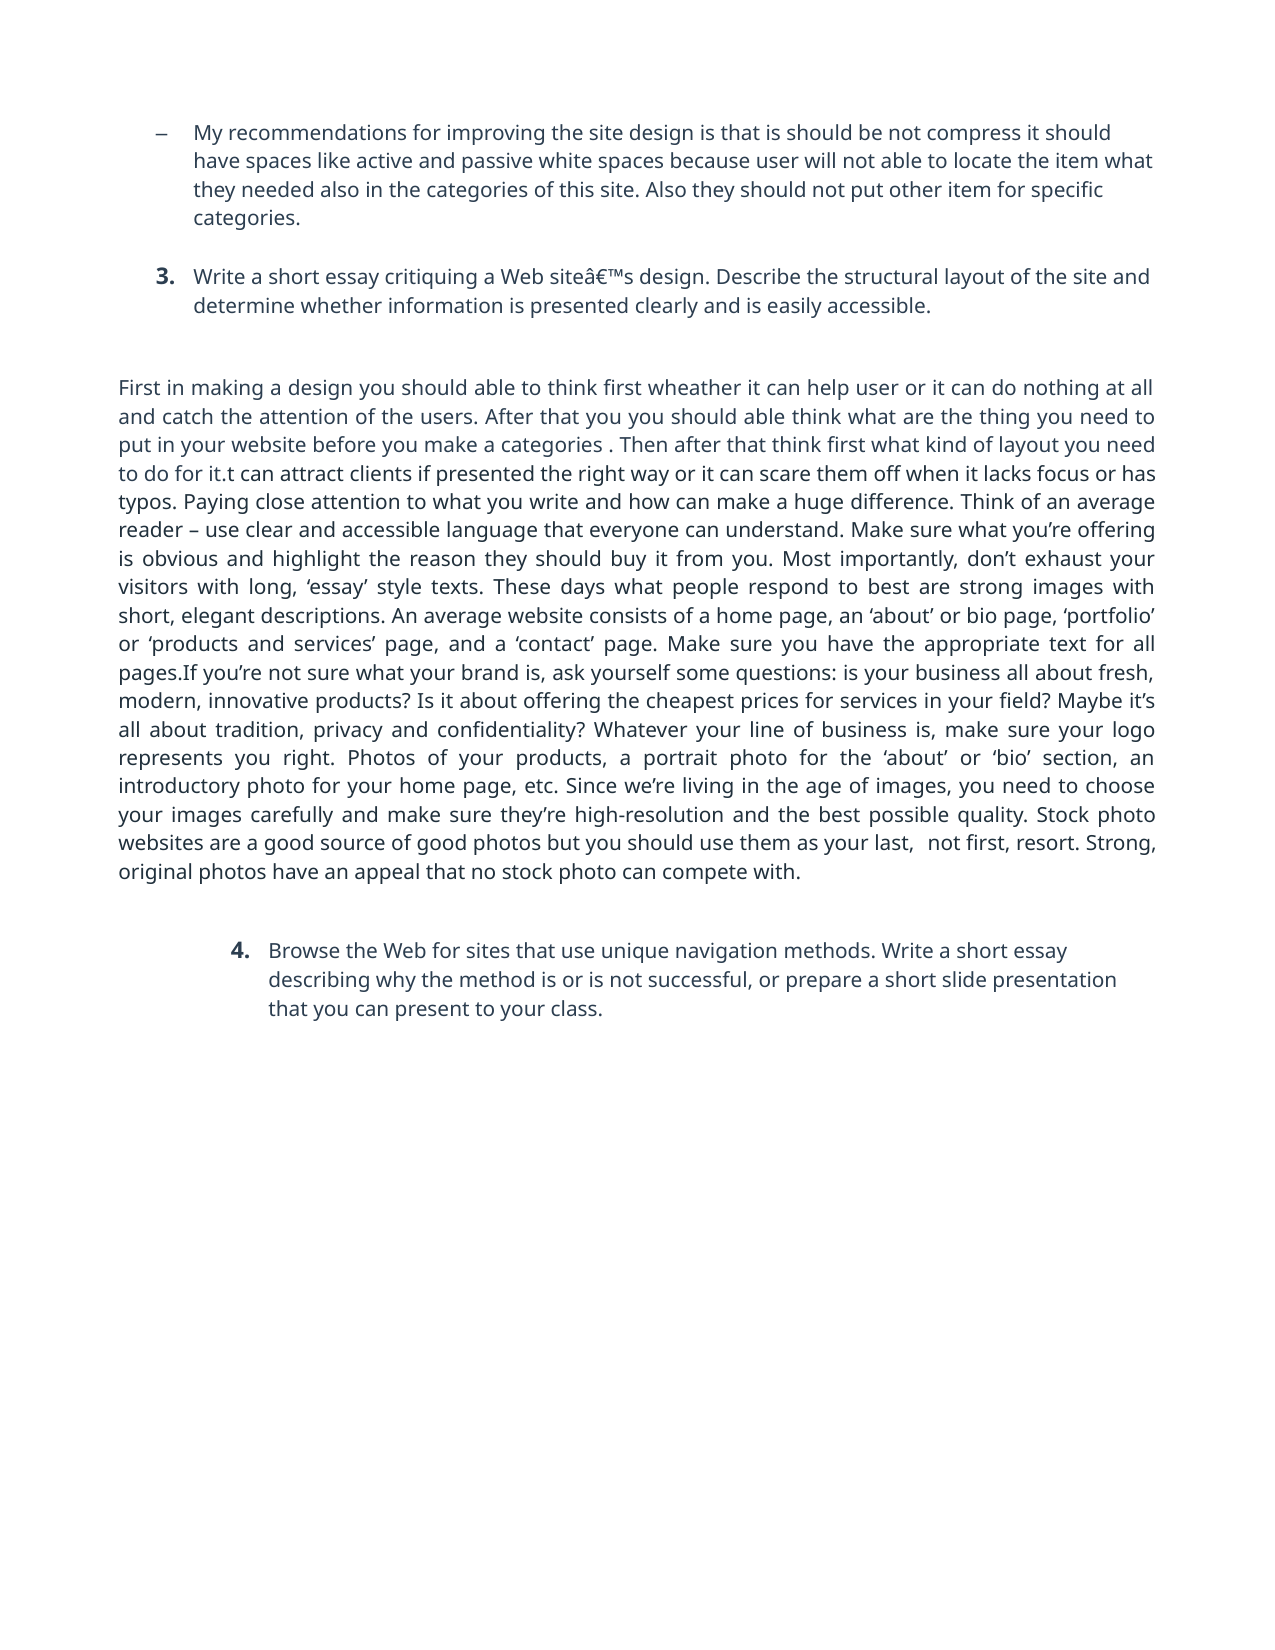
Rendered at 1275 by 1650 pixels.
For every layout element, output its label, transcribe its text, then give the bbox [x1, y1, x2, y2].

list Write a short essay critiquing a Web siteâ€™s design. Describe the structural layout of the site and determine whether information is presented clearly and is easily accessible. [156, 260, 1157, 320]
text First in making a design you should able to think first wheather it can help user or it can do nothing at all and catch the attention of the users. After that you you should able think what are the thing you need to put in your website before you make a categories . Then after that think first what kind of layout you need to do for it.t can attract clients if presented the right way or it can scare them off when it lacks focus or has typos. Paying close attention to what you write and how can make a huge difference. Think of an average reader – use clear and accessible language that everyone can understand. Make sure what you’re offering is obvious and highlight the reason they should buy it from you. Most importantly, don’t exhaust your visitors with long, ‘essay’ style texts. These days what people respond to best are strong images with short, elegant descriptions. An average website consists of a home page, an ‘about’ or bio page, ‘portfolio’ or ‘products and services’ page, and a ‘contact’ page. Make sure you have the appropriate text for all pages.If you’re not sure what your brand is, ask yourself some questions: is your business all about fresh, modern, innovative products? Is it about offering the cheapest prices for services in your field? Maybe it’s all about tradition, privacy and confidentiality? Whatever your line of business is, make sure your logo represents you right. Photos of your products, a portrait photo for the ‘about’ or ‘bio’ section, an introductory photo for your home page, etc. Since we’re living in the age of images, you need to choose your images carefully and make sure they’re high-resolution and the best possible quality. Stock photo websites are a good source of good photos but you should use them as your last, not first, resort. Strong, original photos have an appeal that no stock photo can compete with. [118, 373, 1157, 885]
list Browse the Web for sites that use unique navigation methods. Write a short essay describing why the method is or is not successful, or prepare a short slide presentation that you can present to your class. [231, 934, 1157, 1022]
list My recommendations for improving the site design is that is should be not compress it should have spaces like active and passive white spaces because user will not able to locate the item what they needed also in the categories of this site. Also they should not put other item for specific categories. [156, 118, 1157, 232]
